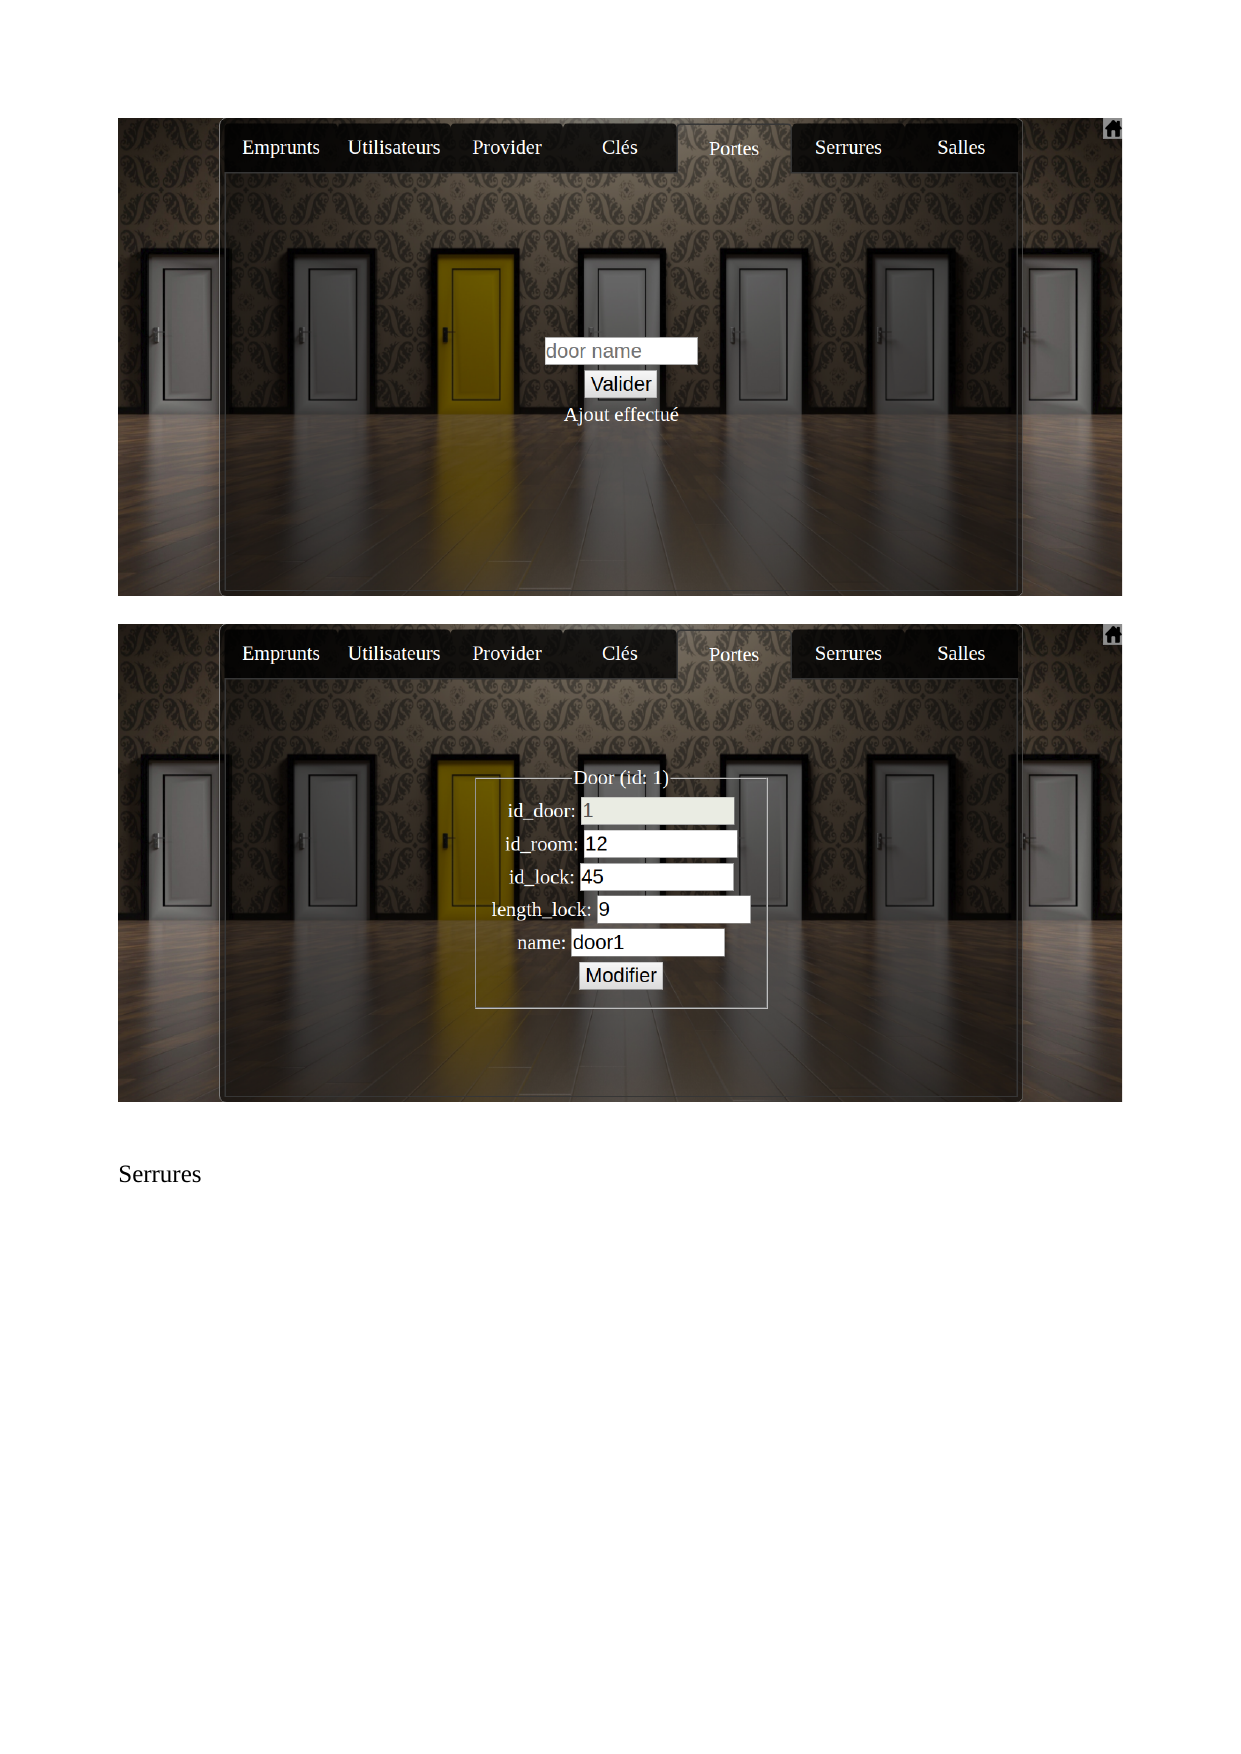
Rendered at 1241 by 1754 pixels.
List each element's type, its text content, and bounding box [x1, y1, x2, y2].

picture [118, 118, 1123, 596]
picture [118, 624, 1123, 1102]
text Serrures [118, 1159, 1122, 1188]
